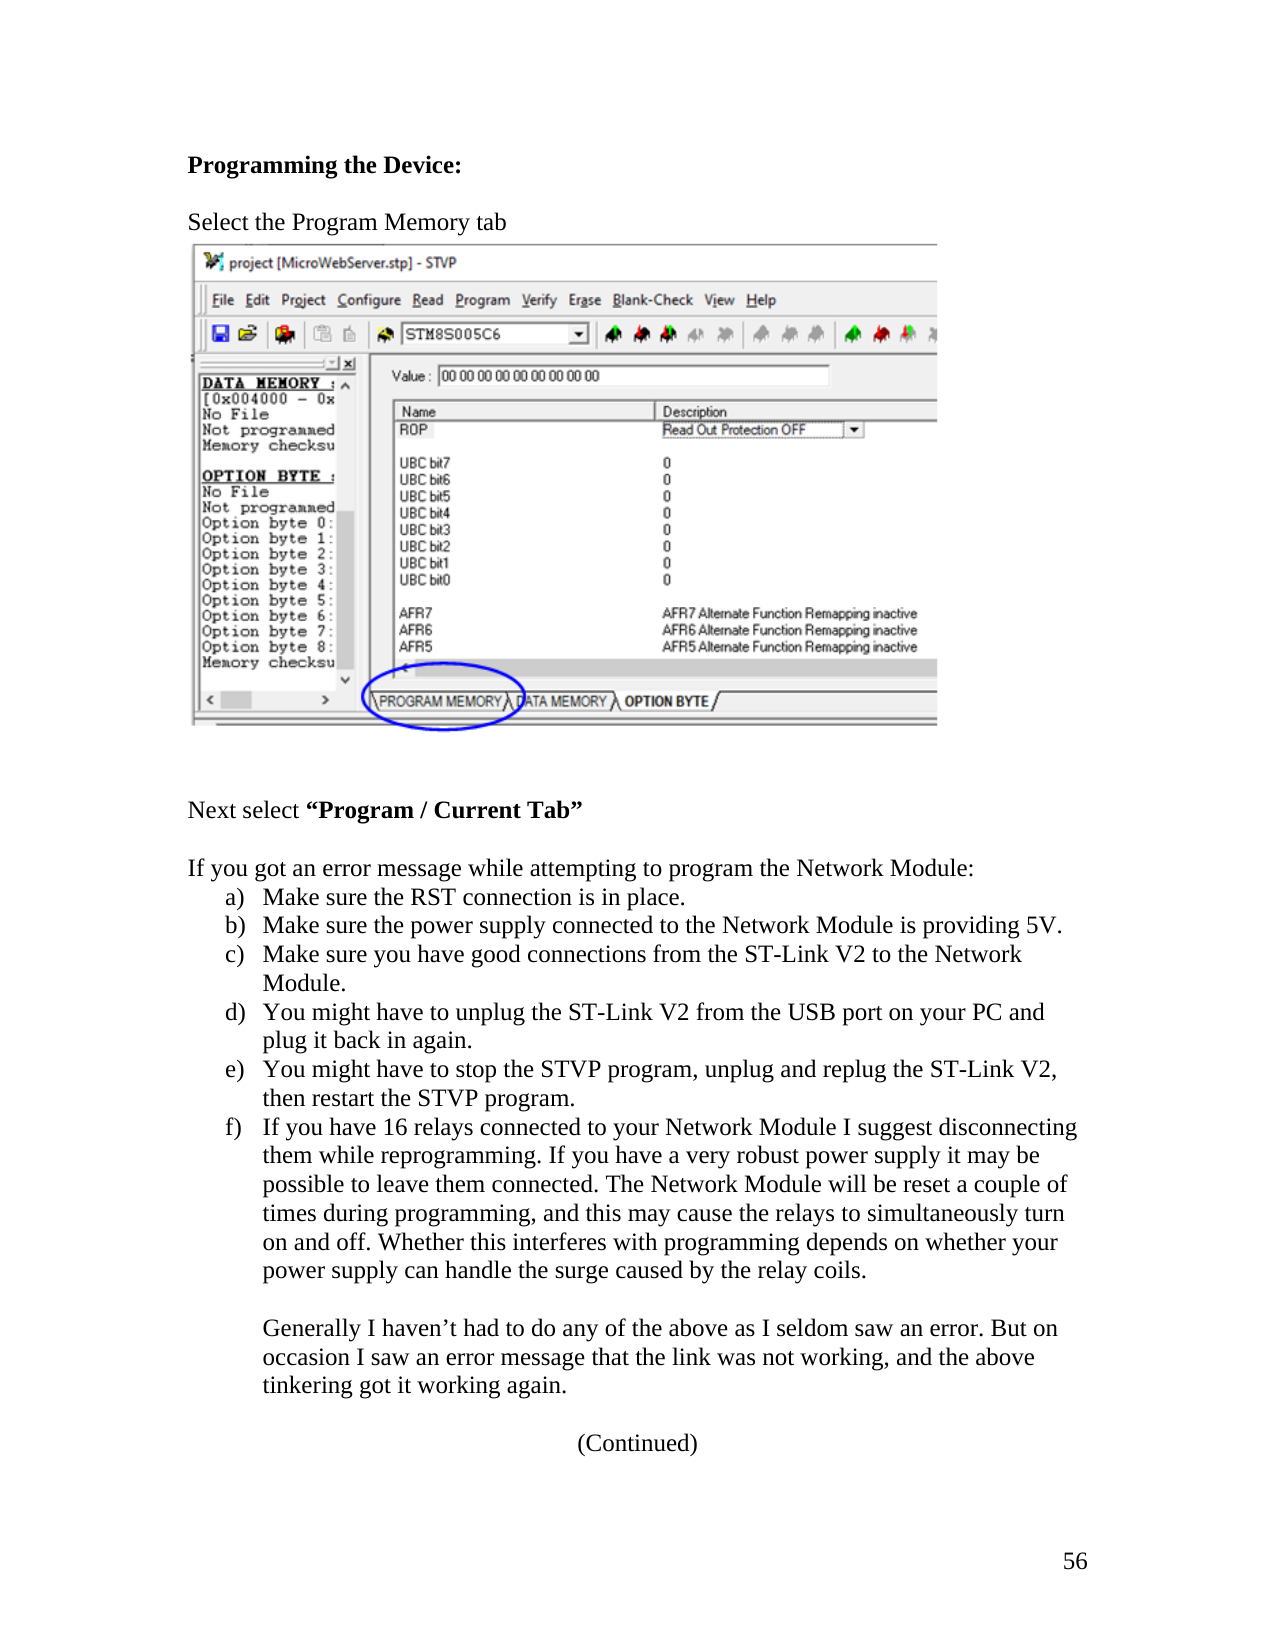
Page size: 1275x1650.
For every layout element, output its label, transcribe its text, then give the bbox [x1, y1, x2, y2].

list If you have 16 relays connected to your Network Module I suggest disconnecting them while reprogramming. If you have a very robust power supply it may be possible to leave them connected. The Network Module will be reset a couple of times during programming, and this may cause the relays to simultaneously turn on and off. Whether this interferes with programming depends on whether your power supply can handle the surge caused by the relay coils. [225, 1112, 1087, 1284]
list Make sure you have good connections from the ST-Link V2 to the Network Module. [225, 939, 1087, 997]
list You might have to unplug the ST-Link V2 from the USB port on your PC and plug it back in again. [225, 997, 1087, 1054]
text Select the Program Memory tab [187, 207, 1087, 236]
text Generally I haven’t had to do any of the above as I seldom saw an error. But on occasion I saw an error message that the link was not working, and the above tinkering got it working again. [262, 1313, 1087, 1399]
list Make sure the power supply connected to the Network Module is providing 5V. [225, 910, 1087, 939]
list Make sure the RST connection is in place. [225, 882, 1087, 910]
picture [187, 236, 955, 738]
text If you got an error message while attempting to program the Network Module: [187, 853, 1087, 882]
list You might have to stop the STVP program, unplug and replug the ST-Link V2, then restart the STVP program. [225, 1054, 1087, 1112]
text Programming the Device: [187, 150, 1087, 179]
text (Continued) [187, 1428, 1087, 1457]
text Next select “Program / Current Tab” [187, 795, 1087, 824]
